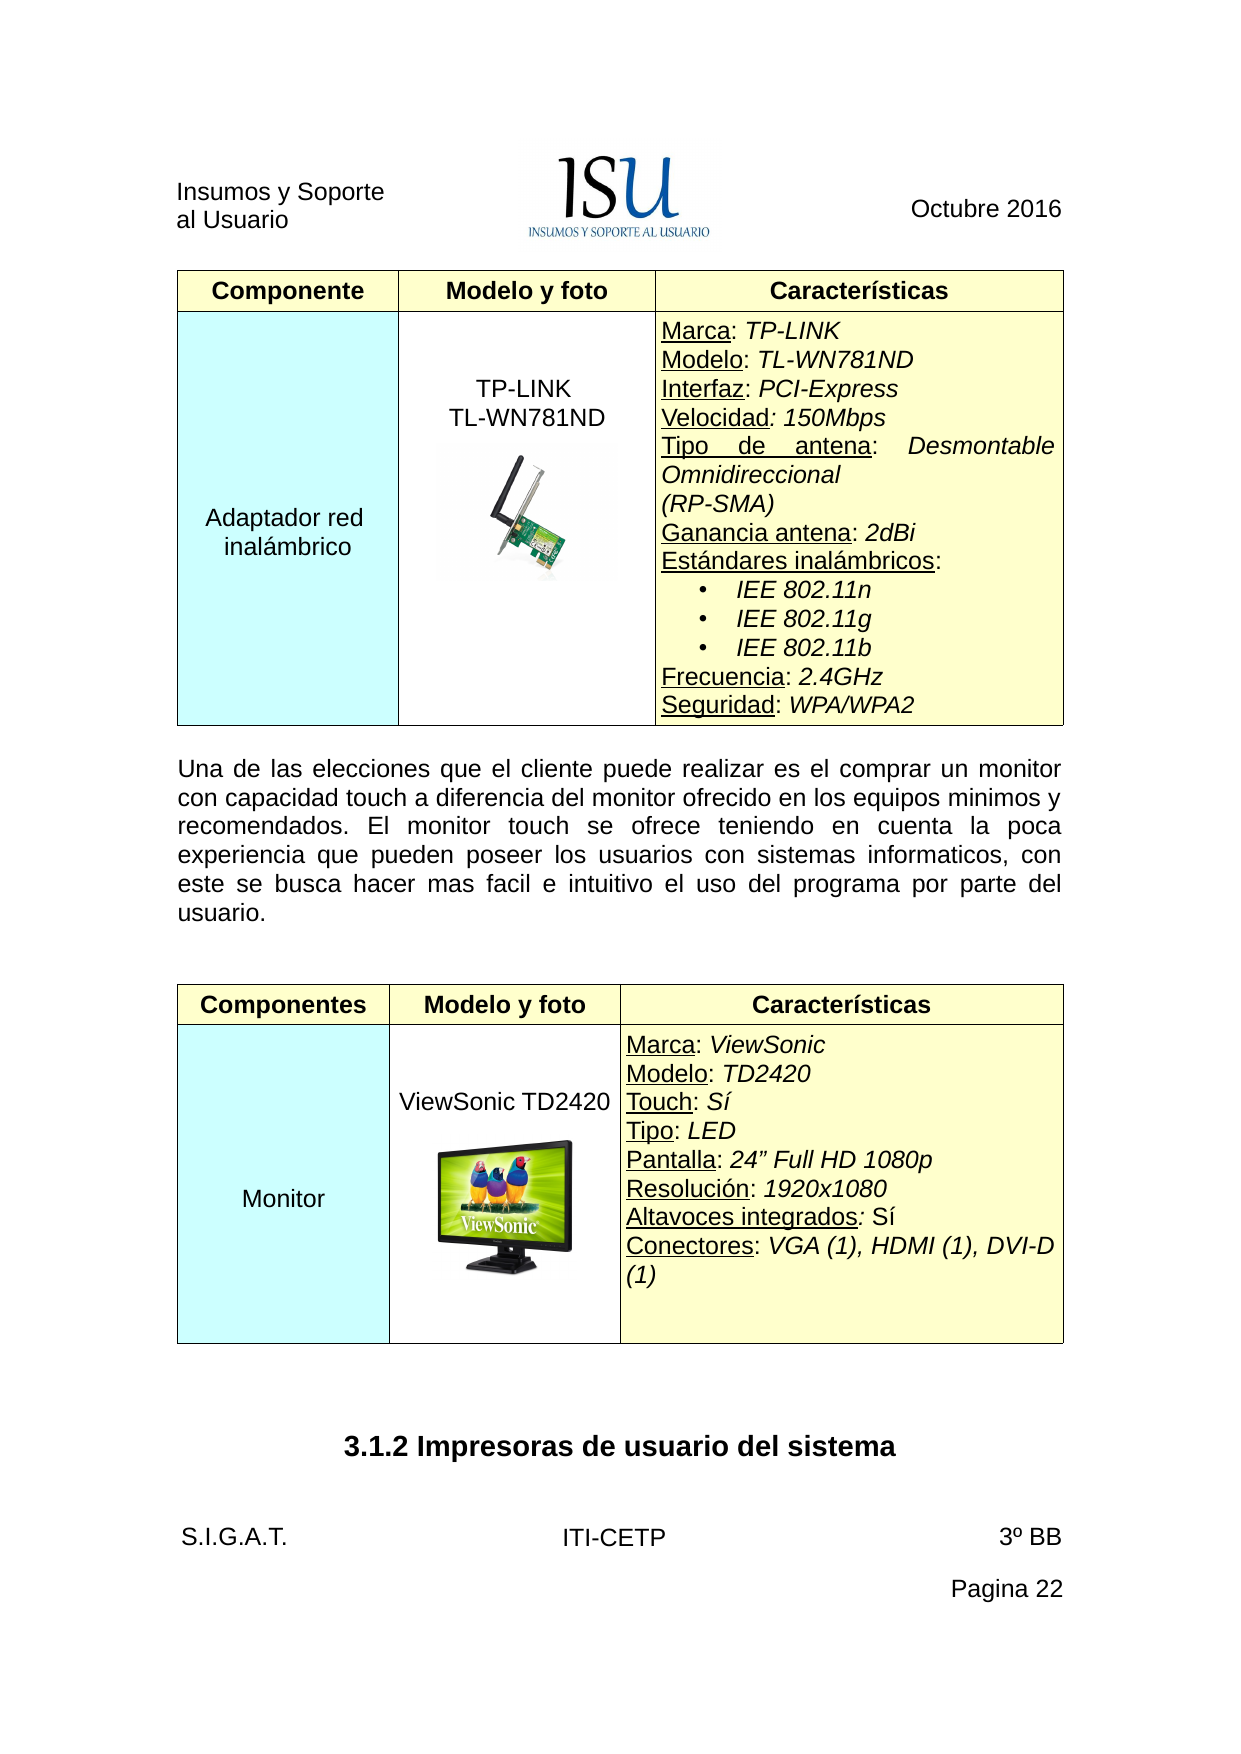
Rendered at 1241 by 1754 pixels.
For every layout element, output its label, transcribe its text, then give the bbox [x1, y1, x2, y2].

table_header Modelo y foto [390, 985, 620, 1024]
table_header Características [656, 271, 1063, 311]
table_cell Marca: TP-LINK Modelo: TL-WN781ND Interfaz: PCI-Express Velocidad: 150Mbps Tipo de antena: Desmontable Omnidireccional (RP-SMA) Ganancia antena: 2dBi Estándares inalámbricos: IEE 802.11n IEE 802.11g IEE 802.11b Frecuencia: 2.4GHz Seguridad: WPA/WPA2 [656, 312, 1063, 725]
table_cell Monitor [178, 1025, 389, 1343]
table_header Características [621, 985, 1063, 1024]
table_header Componentes [178, 985, 389, 1024]
text 3.1.2 Impresoras de usuario del sistema [177, 1429, 1063, 1463]
picture [517, 138, 723, 252]
picture [436, 443, 618, 581]
table_cell Marca: ViewSonic Modelo: TD2420 Touch: Sí Tipo: LED Pantalla: 24” Full HD 1080p Resolución: 1920x1080 Altavoces integrados: Sí Conectores: VGA (1), HDMI (1), DVI-D (1) [621, 1025, 1063, 1343]
text Una de las elecciones que el cliente puede realizar es el comprar un monitor con capacidad touch a diferencia del monitor ofrecido en los equipos minimos y recomendados. El monitor touch se ofrece teniendo en cuenta la poca experiencia que pueden poseer los usuarios con sistemas informaticos, con este se busca hacer mas facil e intuitivo el uso del programa por parte del usuario. [177, 754, 1063, 926]
picture [432, 1134, 578, 1280]
table_cell TP-LINK TL-WN781ND [399, 312, 655, 725]
table_cell ViewSonic TD2420 [390, 1025, 620, 1343]
table_cell Adaptador red inalámbrico [178, 312, 398, 725]
table_header Modelo y foto [399, 271, 655, 311]
table_header Componente [178, 271, 398, 311]
